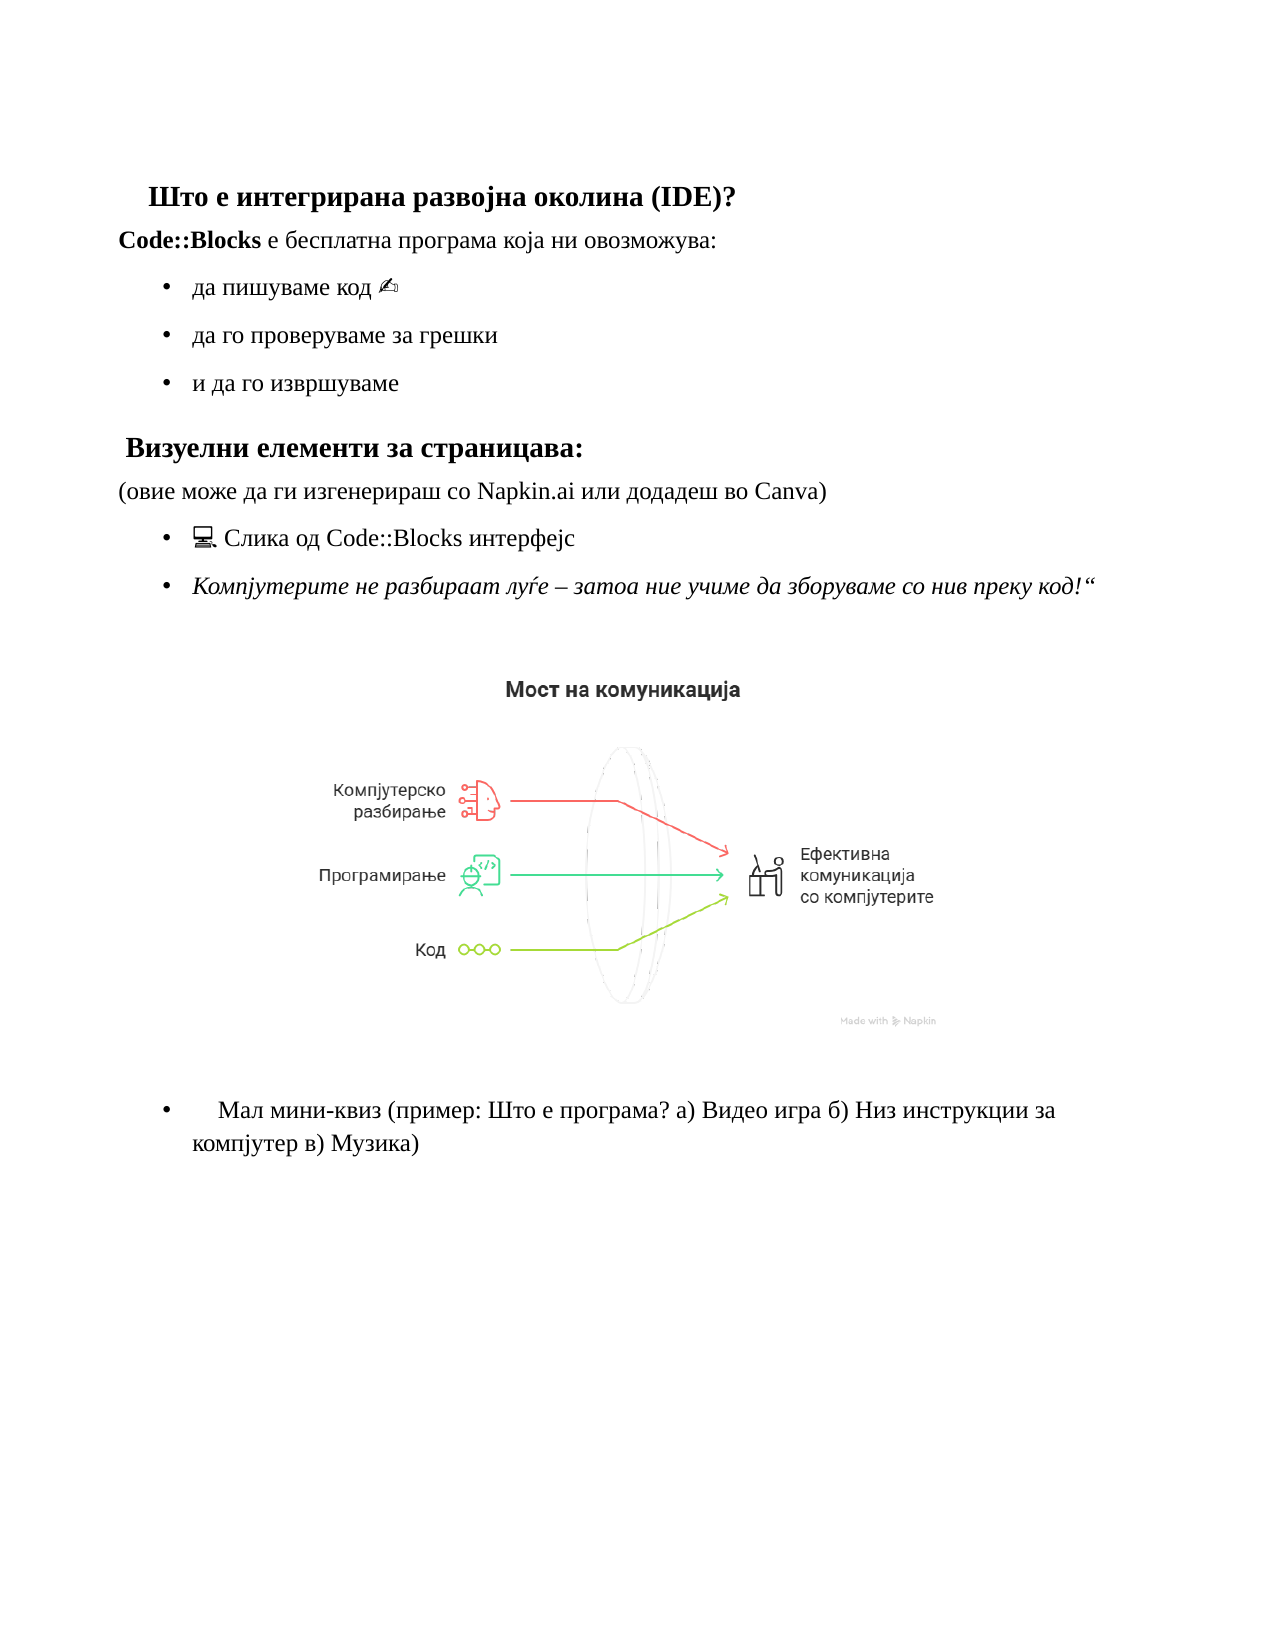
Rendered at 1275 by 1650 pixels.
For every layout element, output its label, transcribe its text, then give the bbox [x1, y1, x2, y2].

subtitle 🧰 Што е интегрирана развојна околина (IDE)? [118, 179, 1157, 212]
list 💻 Слика од Code::Blocks интерфејс [162, 523, 1157, 552]
list да го проверуваме за грешки 🐞 [162, 320, 1157, 349]
list да пишуваме код ✍️ [162, 272, 1157, 301]
text Code::Blocks е бесплатна програма која ни овозможува: [118, 225, 1157, 253]
picture [288, 630, 957, 1045]
text (овие може да ги изгенерираш со Napkin.ai или додадеш во Canva) [118, 476, 1157, 504]
subtitle 🖼️ Визуелни елементи за страницава: [118, 430, 1157, 463]
list 🧠 Мал мини-квиз (пример: Што е програма? а) Видео игра б) Низ инструкции за компјутер в) Музика) [162, 1095, 1157, 1156]
list Компјутерите не разбираат луѓе – затоа ние учиме да зборуваме со нив преку код!“ [162, 571, 1157, 600]
list и да го извршуваме 🖥️ [162, 368, 1157, 396]
